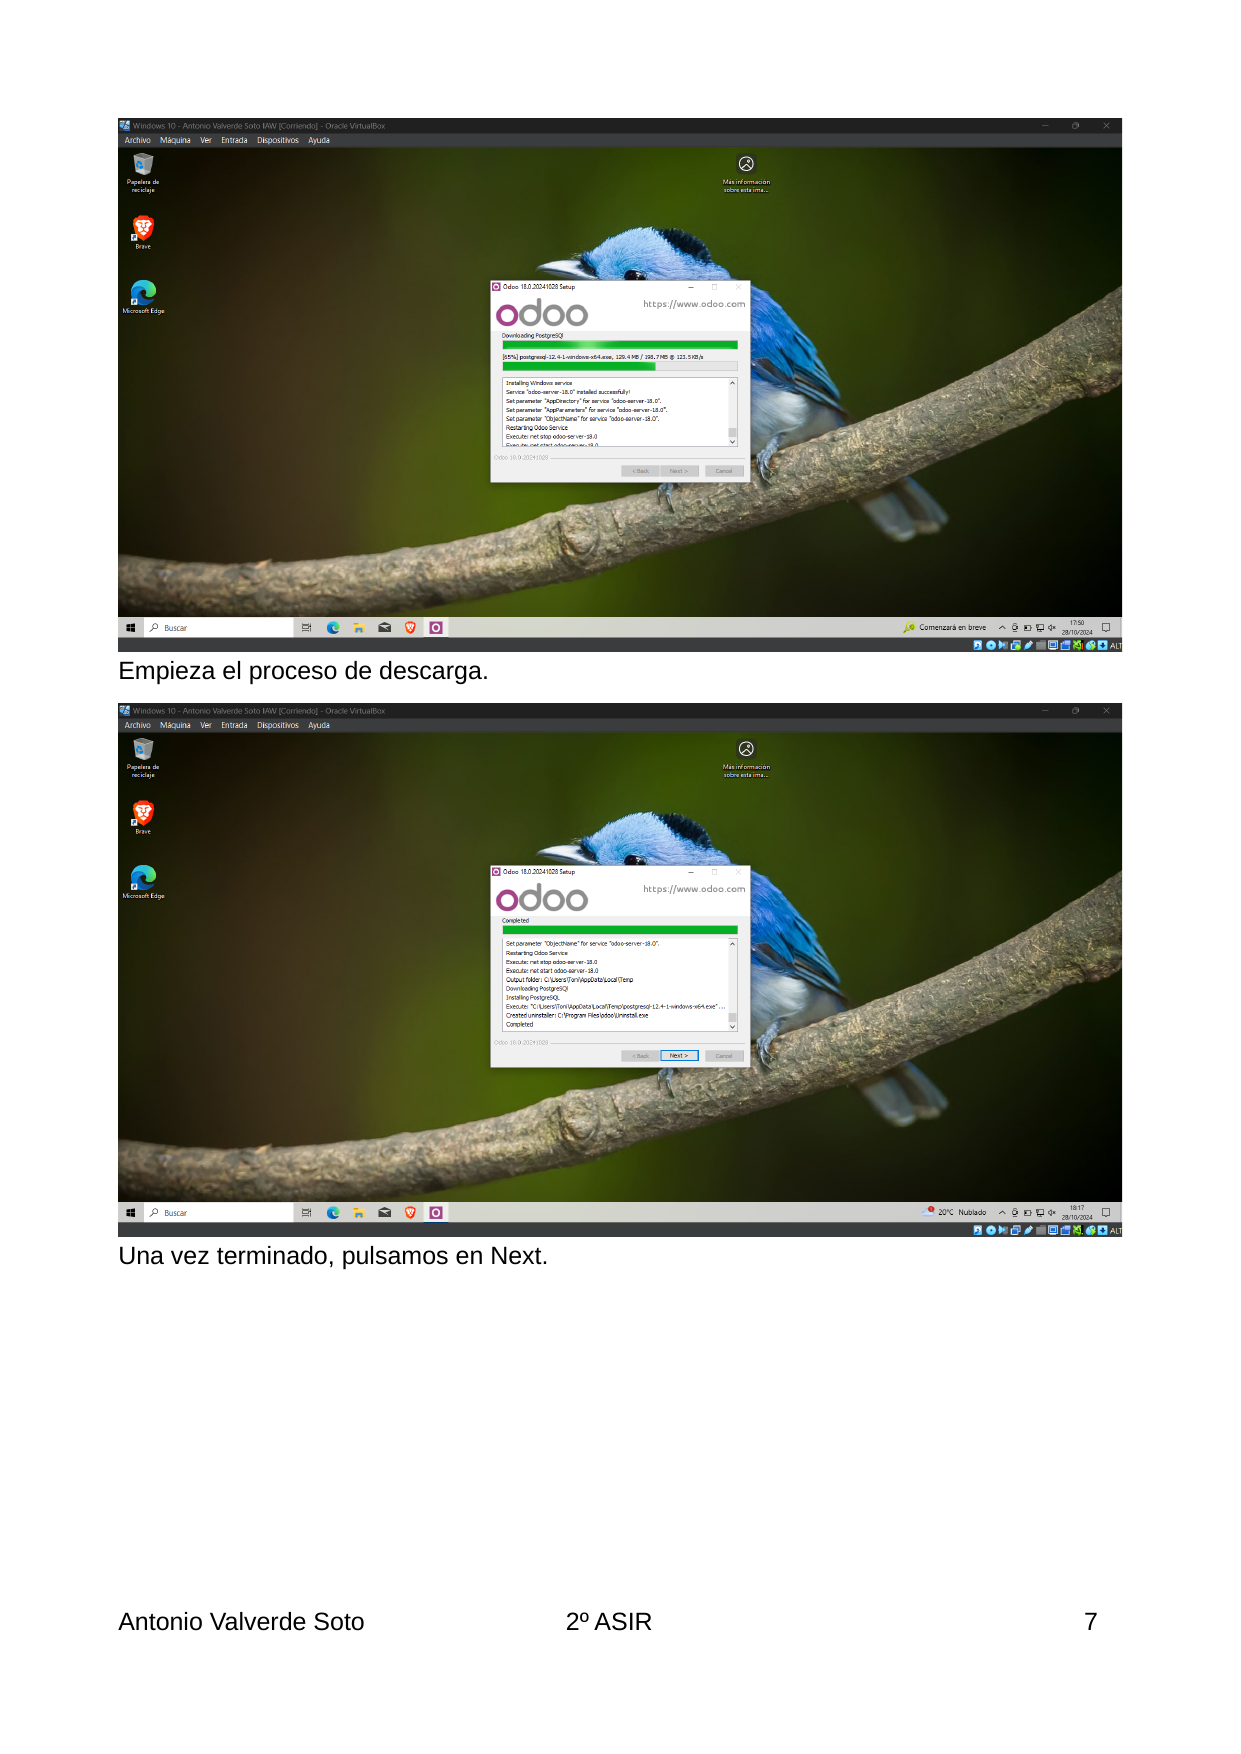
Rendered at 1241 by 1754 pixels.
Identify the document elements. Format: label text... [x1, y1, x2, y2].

text Una vez terminado, pulsamos en Next. [118, 1237, 1122, 1270]
picture [118, 118, 1123, 652]
picture [118, 703, 1123, 1237]
text Empieza el proceso de descarga. [118, 652, 1122, 684]
